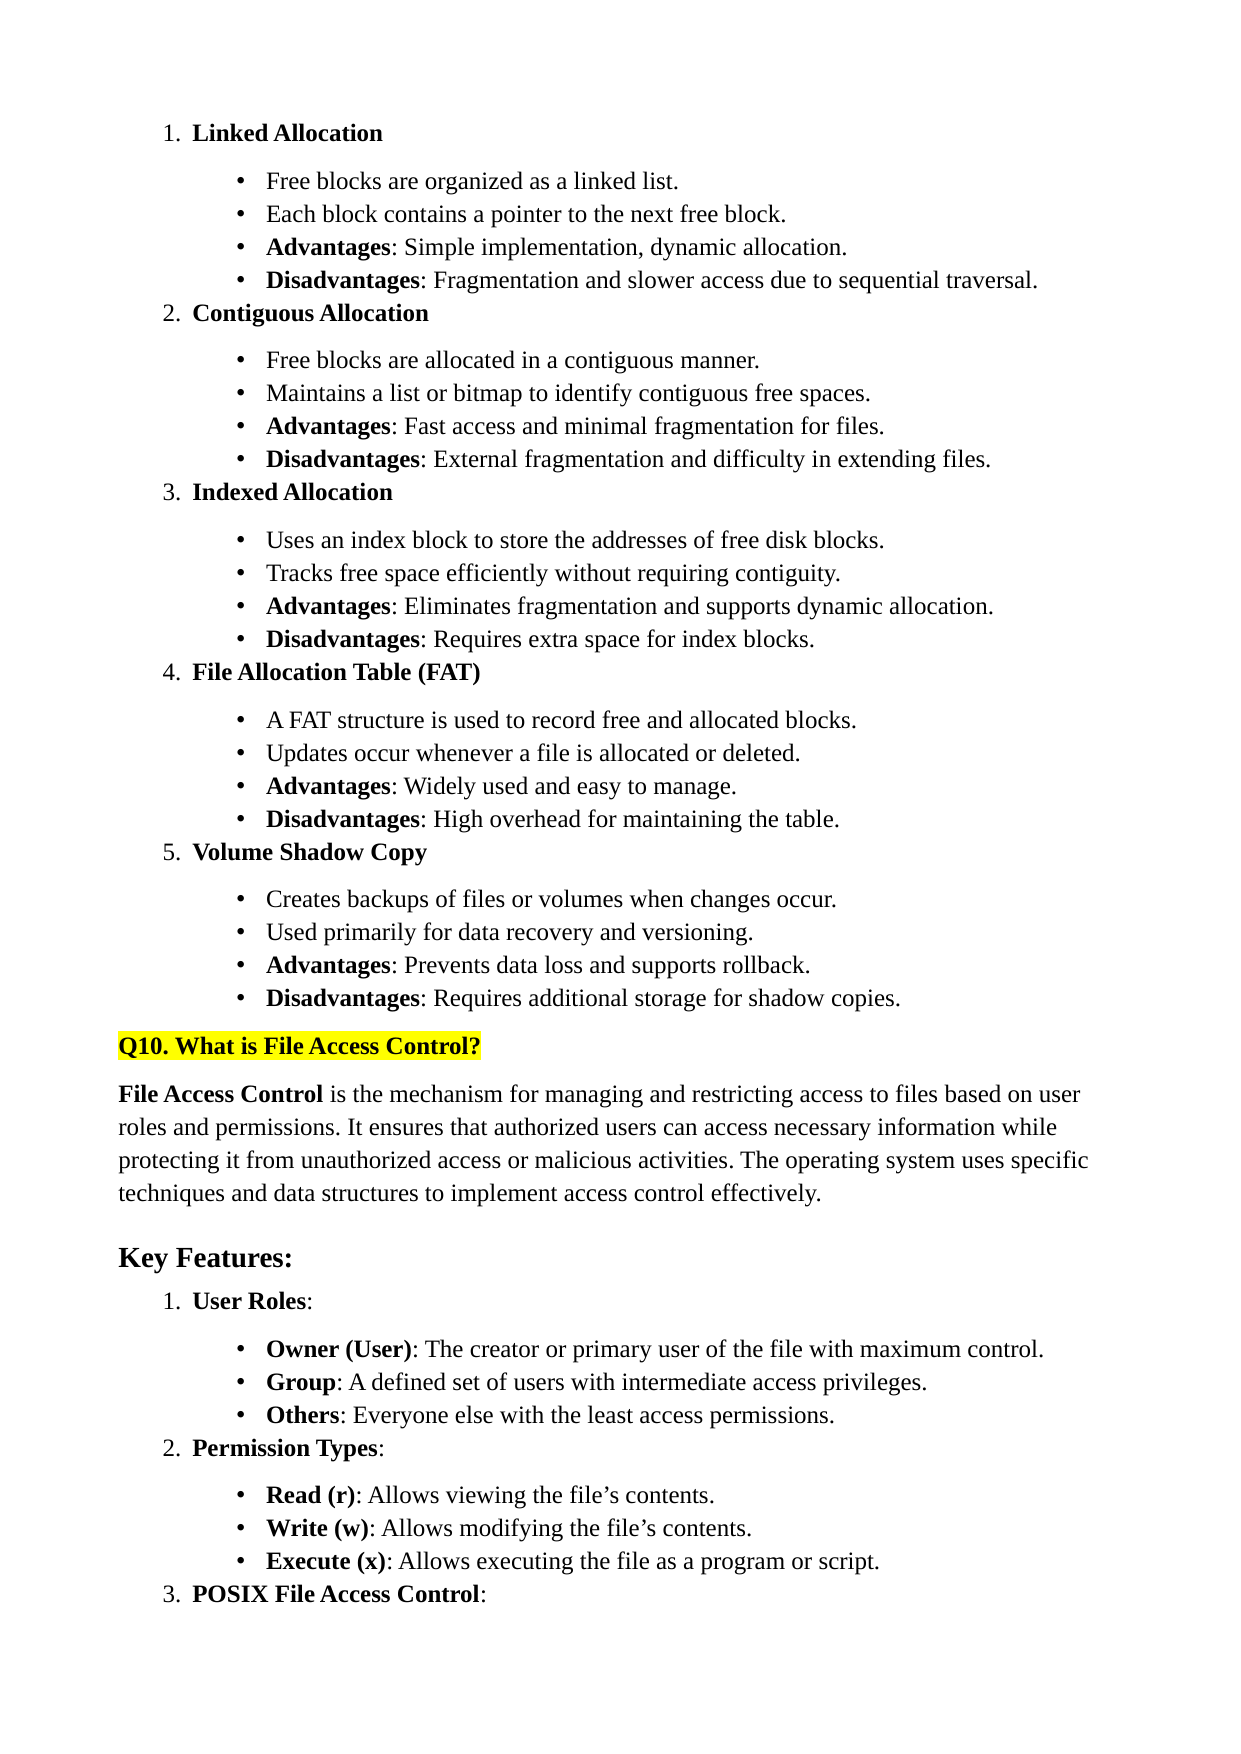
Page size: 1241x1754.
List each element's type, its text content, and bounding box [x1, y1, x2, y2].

list Disadvantages: Requires additional storage for shadow copies. [236, 983, 1122, 1012]
list Used primarily for data recovery and versioning. [236, 917, 1122, 946]
list File Allocation Table (FAT) [162, 657, 1122, 686]
list Advantages: Prevents data loss and supports rollback. [236, 951, 1122, 979]
text Q10. What is File Access Control? [118, 1031, 1122, 1060]
list Read (r): Allows viewing the file’s contents. [236, 1480, 1122, 1509]
list Advantages: Simple implementation, dynamic allocation. [236, 232, 1122, 261]
list Others: Everyone else with the least access permissions. [236, 1400, 1122, 1428]
list Disadvantages: External fragmentation and difficulty in extending files. [236, 444, 1122, 473]
list Write (w): Allows modifying the file’s contents. [236, 1513, 1122, 1542]
list Owner (User): The creator or primary user of the file with maximum control. [236, 1334, 1122, 1362]
list Indexed Allocation [162, 477, 1122, 506]
list Free blocks are allocated in a contiguous manner. [236, 345, 1122, 374]
list Maintains a list or bitmap to identify contiguous free spaces. [236, 378, 1122, 407]
list Advantages: Eliminates fragmentation and supports dynamic allocation. [236, 591, 1122, 620]
list Disadvantages: Fragmentation and slower access due to sequential traversal. [236, 265, 1122, 293]
list A FAT structure is used to record free and allocated blocks. [236, 705, 1122, 733]
list Advantages: Fast access and minimal fragmentation for files. [236, 411, 1122, 440]
list Group: A defined set of users with intermediate access privileges. [236, 1367, 1122, 1395]
list POSIX File Access Control: [162, 1579, 1122, 1608]
list Linked Allocation [162, 118, 1122, 147]
list Tracks free space efficiently without requiring contiguity. [236, 558, 1122, 587]
subtitle Key Features: [118, 1240, 1122, 1273]
list Creates backups of files or volumes when changes occur. [236, 884, 1122, 913]
list Advantages: Widely used and easy to manage. [236, 771, 1122, 799]
list Execute (x): Allows executing the file as a program or script. [236, 1546, 1122, 1575]
list Disadvantages: Requires extra space for index blocks. [236, 624, 1122, 653]
list Uses an index block to store the addresses of free disk blocks. [236, 525, 1122, 554]
list Disadvantages: High overhead for maintaining the table. [236, 804, 1122, 833]
list User Roles: [162, 1286, 1122, 1315]
list Contiguous Allocation [162, 298, 1122, 327]
text File Access Control is the mechanism for managing and restricting access to files based on user roles and permissions. It ensures that authorized users can access necessary information while protecting it from unauthorized access or malicious activities. The operating system uses specific techniques and data structures to implement access control effectively. [118, 1079, 1122, 1207]
list Each block contains a pointer to the next free block. [236, 199, 1122, 227]
list Volume Shadow Copy [162, 837, 1122, 866]
list Free blocks are organized as a linked list. [236, 166, 1122, 194]
list Updates occur whenever a file is allocated or deleted. [236, 738, 1122, 767]
list Permission Types: [162, 1433, 1122, 1461]
